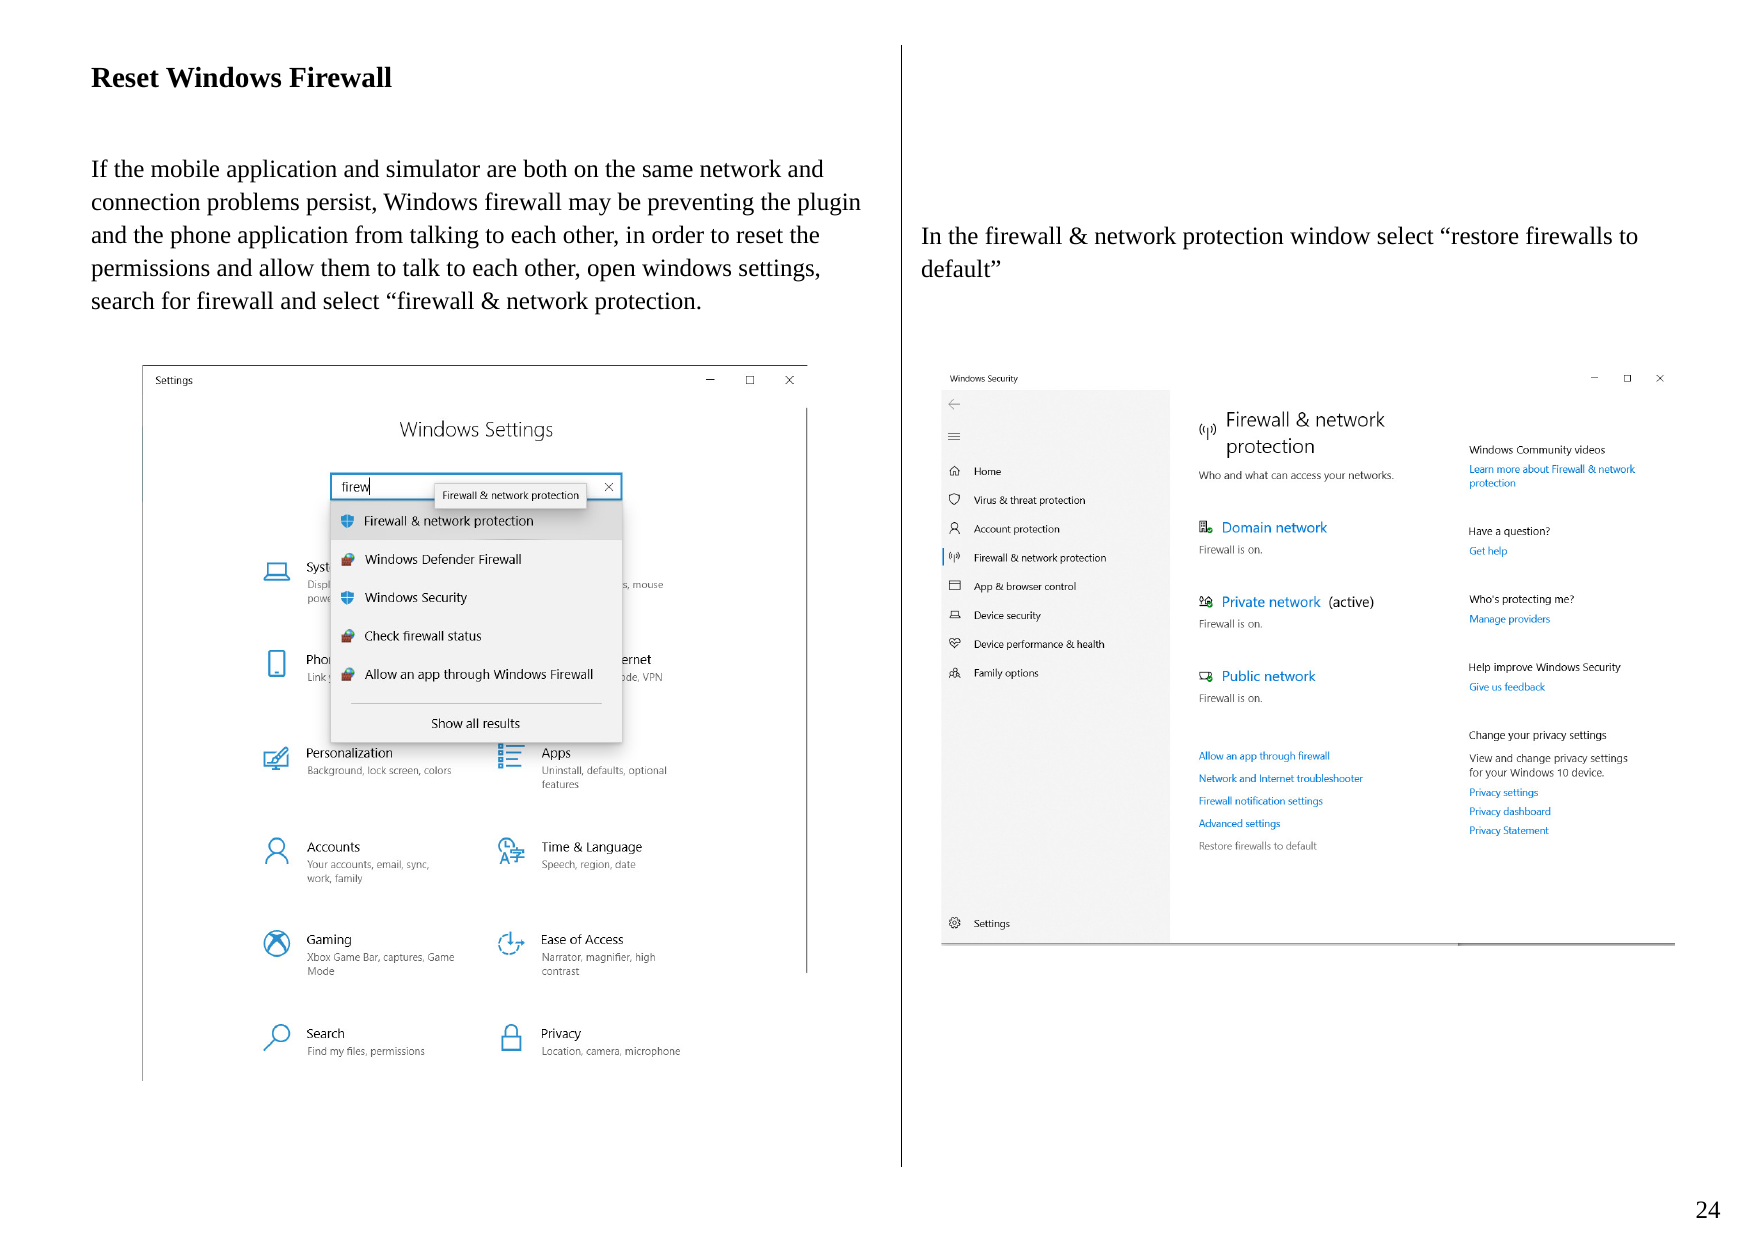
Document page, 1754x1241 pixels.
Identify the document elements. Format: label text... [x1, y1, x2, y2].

picture [941, 368, 1675, 946]
subtitle Reset Windows Firewall [91, 60, 881, 93]
text If the mobile application and simulator are both on the same network and connection problems persist, Windows firewall may be preventing the plugin and the phone application from talking to each other, in order to reset the permissions and allow them to talk to each other, open windows settings, search for firewall and select “firewall & network protection. [91, 154, 881, 315]
text In the firewall & network protection window select “restore firewalls to default” [921, 221, 1720, 283]
picture [142, 365, 808, 1081]
